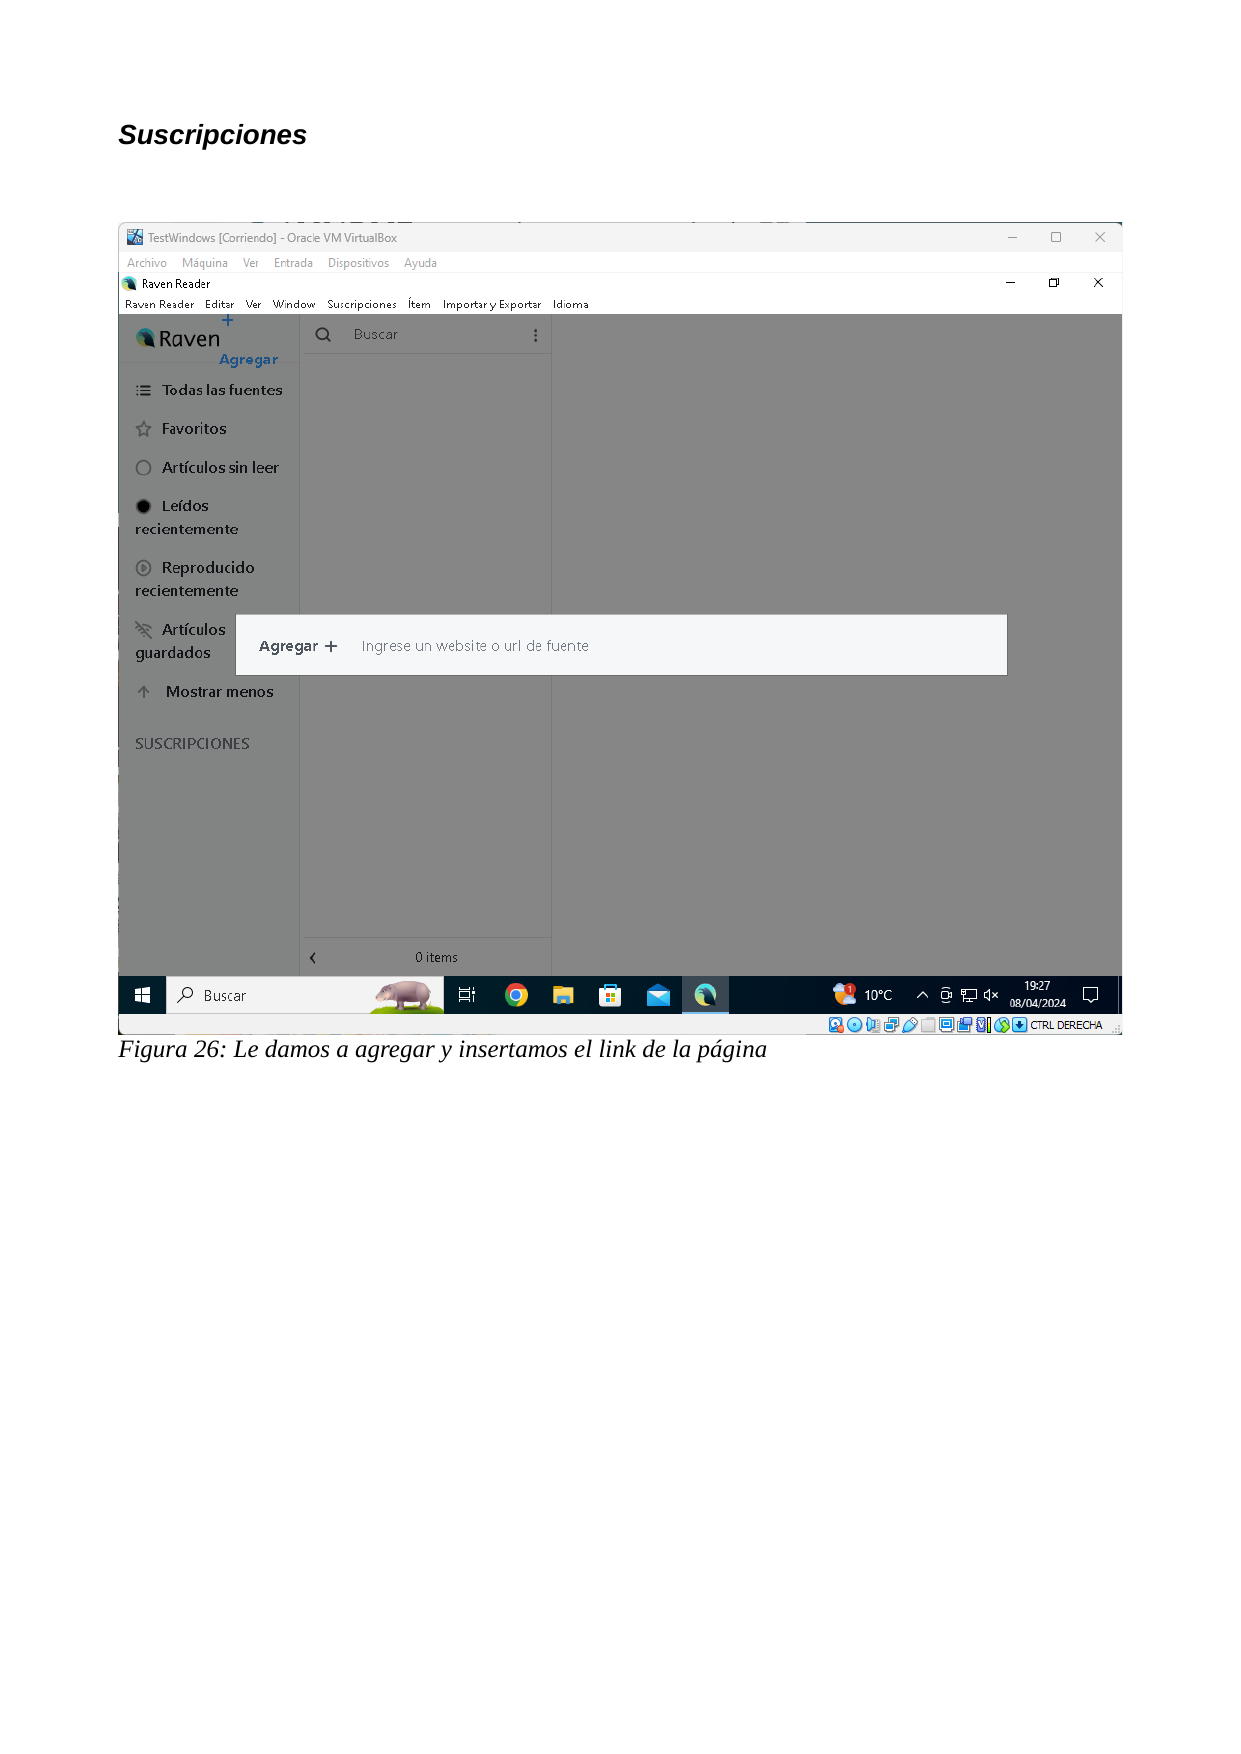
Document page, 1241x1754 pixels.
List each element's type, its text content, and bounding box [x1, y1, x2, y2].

subtitle Suscripciones [118, 118, 1122, 150]
text Figura 26: Le damos a agregar y insertamos el link de la página [118, 1035, 1122, 1063]
picture [118, 222, 1123, 1035]
